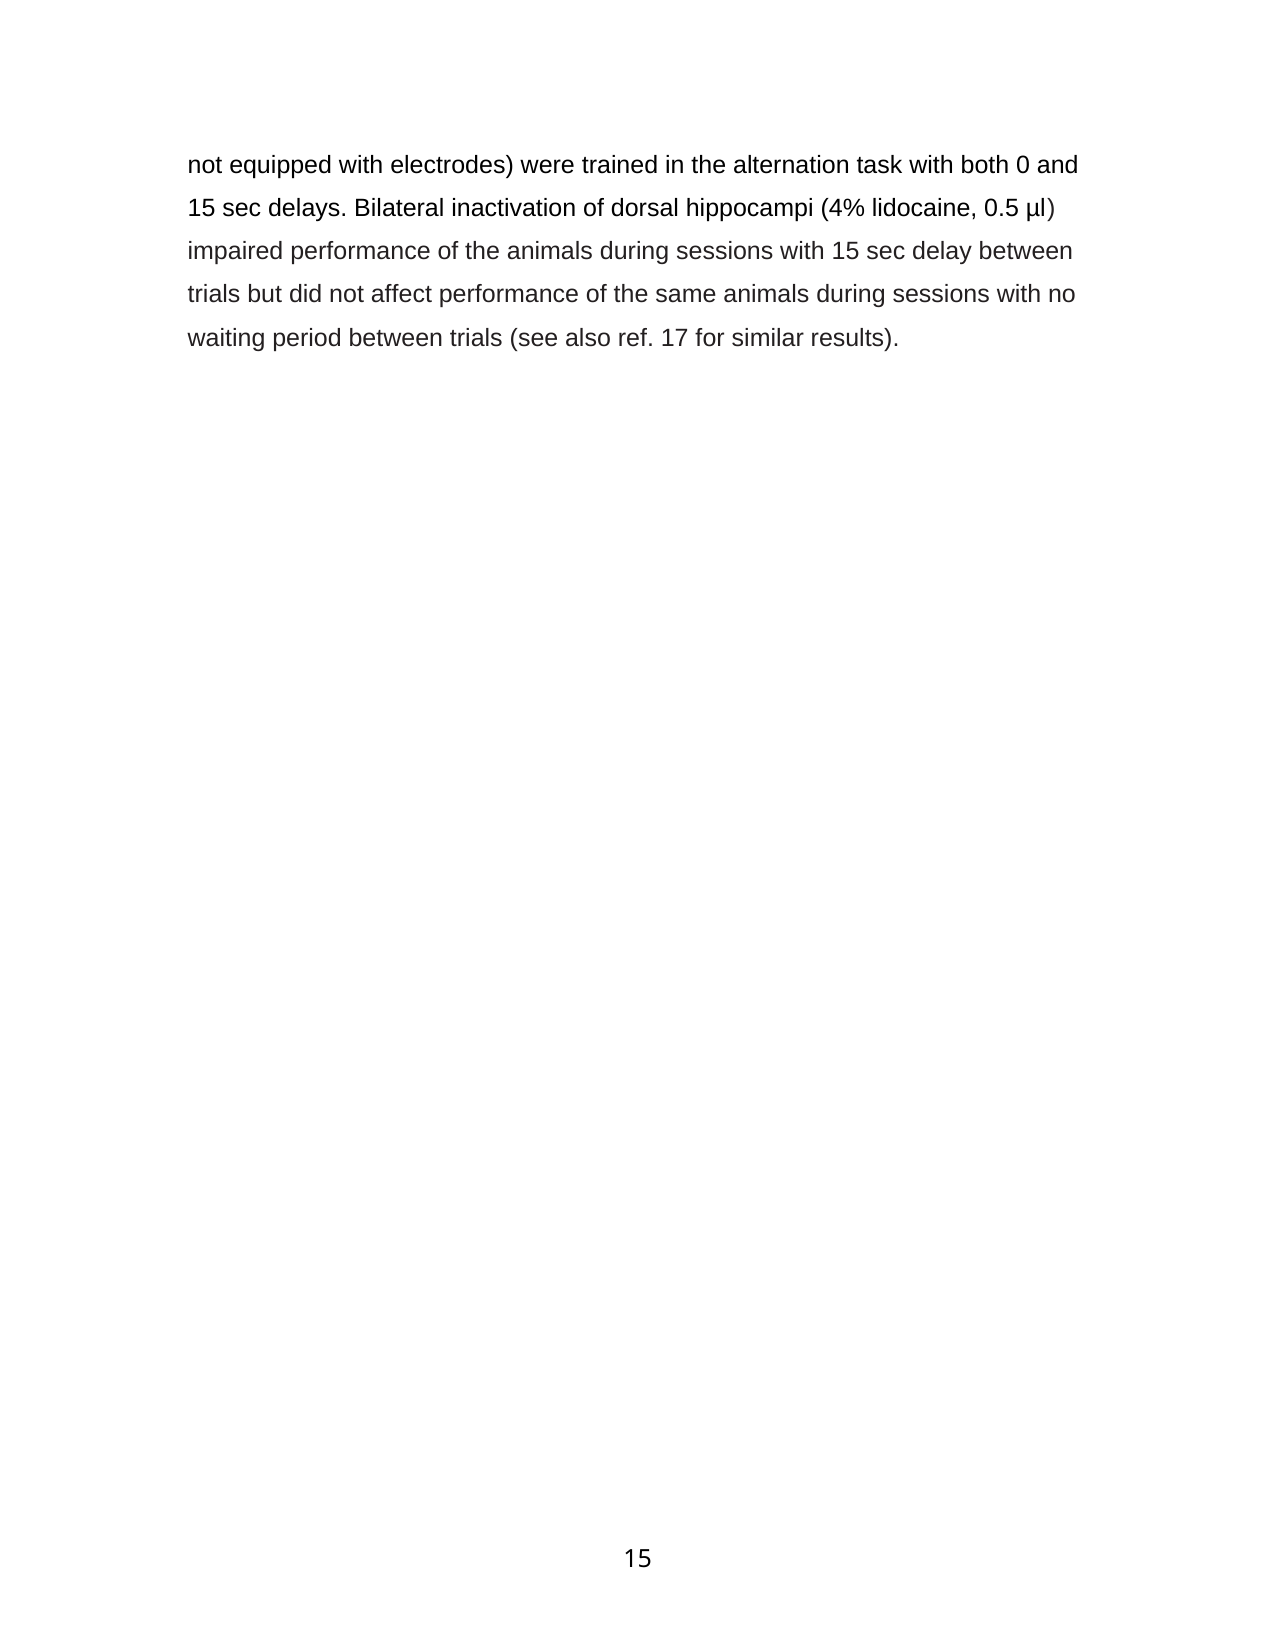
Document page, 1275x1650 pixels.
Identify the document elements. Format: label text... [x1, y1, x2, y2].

text not equipped with electrodes) were trained in the alternation task with both 0 and 15 sec delays. Bilateral inactivation of dorsal hippocampi (4% lidocaine, 0.5 µl) impaired performance of the animals during sessions with 15 sec delay between trials but did not affect performance of the same animals during sessions with no waiting period between trials (see also ref. 17 for similar results). [187, 150, 1087, 351]
